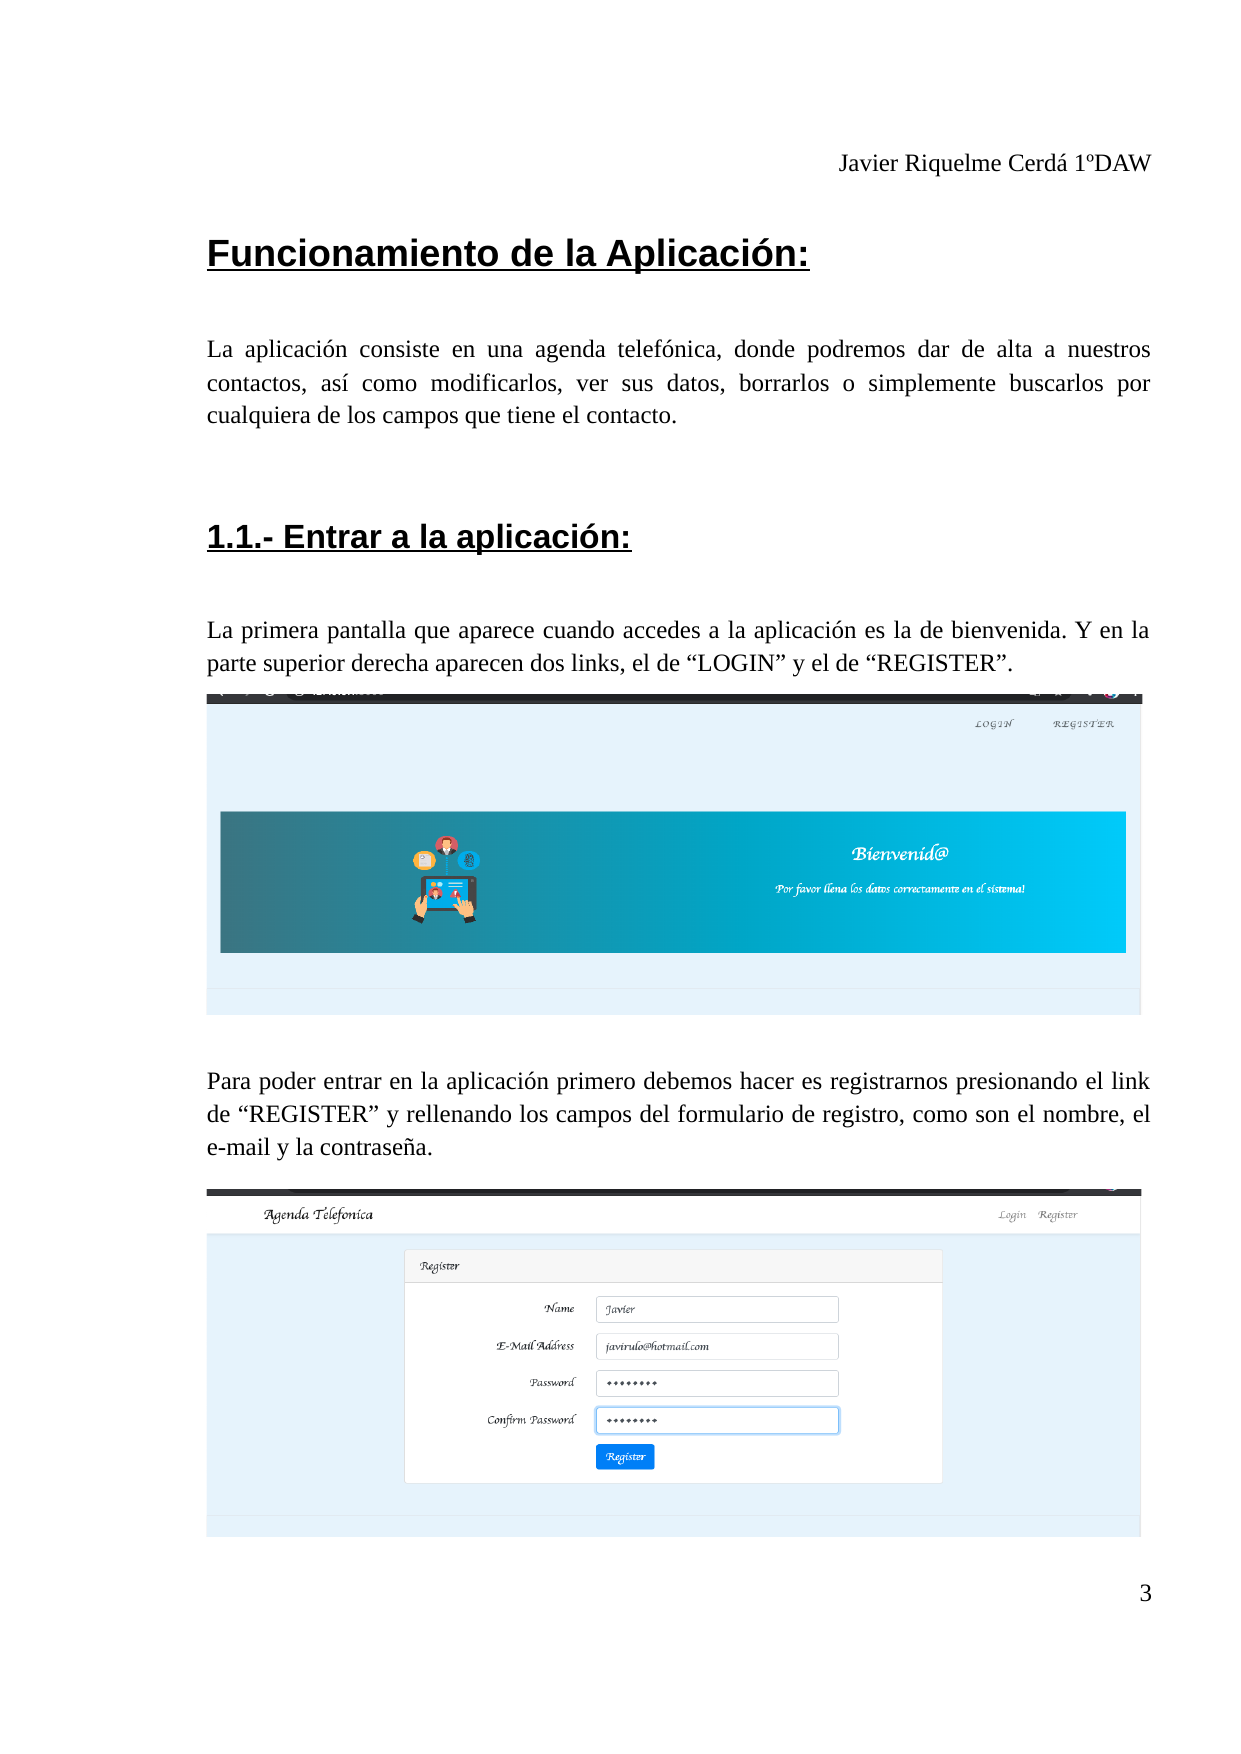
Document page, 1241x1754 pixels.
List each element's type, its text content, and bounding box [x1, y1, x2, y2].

subtitle 1.1.- Entrar a la aplicación: [207, 517, 1152, 555]
text Para poder entrar en la aplicación primero debemos hacer es registrarnos presionando el link de “REGISTER” y rellenando los campos del formulario de registro, como son el nombre, el e-mail y la contraseña. [207, 1066, 1152, 1161]
picture [206, 1189, 1142, 1537]
text La aplicación consiste en una agenda telefónica, donde podremos dar de alta a nuestros contactos, así como modificarlos, ver sus datos, borrarlos o simplemente buscarlos por cualquiera de los campos que tiene el contacto. [207, 334, 1152, 429]
text La primera pantalla que aparece cuando accedes a la aplicación es la de bienvenida. Y en la parte superior derecha aparecen dos links, el de “LOGIN” y el de “REGISTER”. [207, 615, 1152, 677]
subtitle Funcionamiento de la Aplicación: [207, 231, 1152, 274]
picture [206, 694, 1143, 1015]
